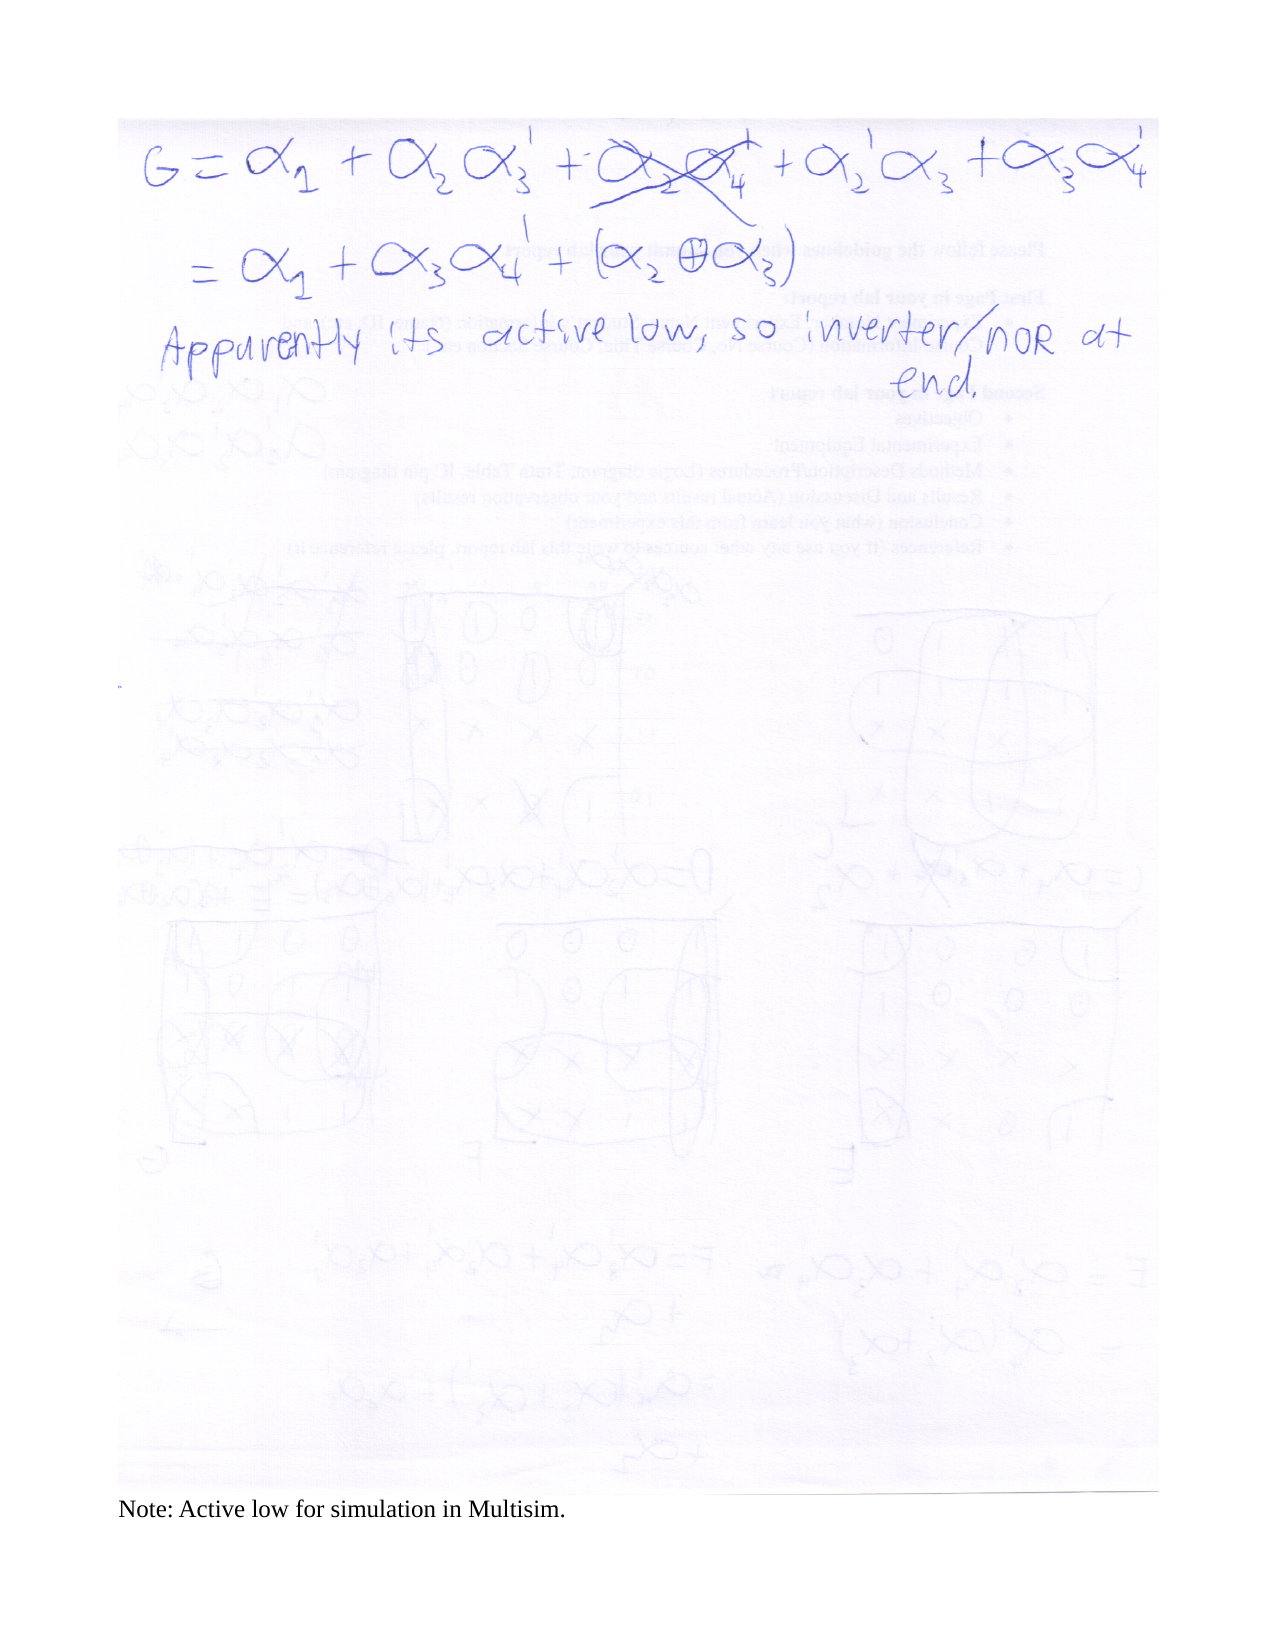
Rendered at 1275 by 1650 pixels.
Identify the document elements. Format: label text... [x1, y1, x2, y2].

text Note: Active low for simulation in Multisim. [118, 1495, 1157, 1523]
